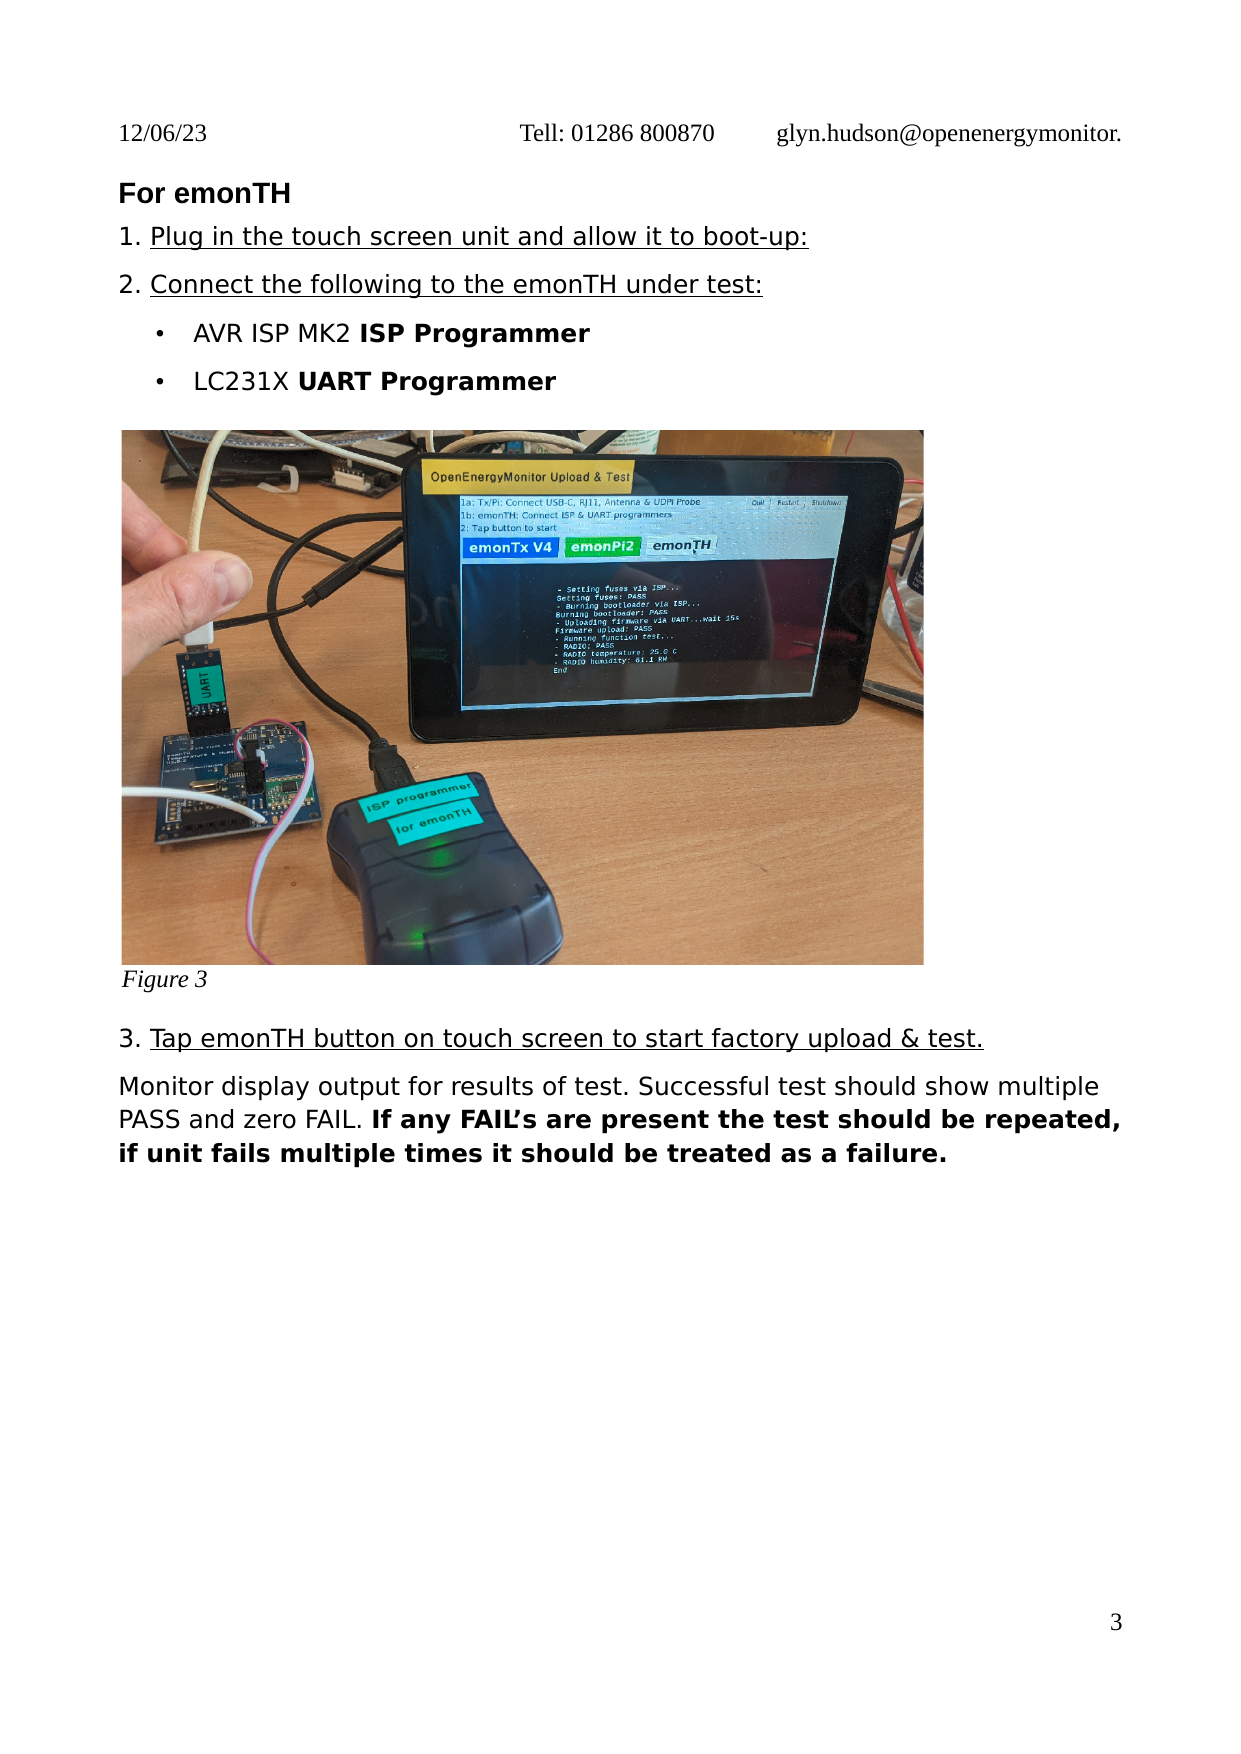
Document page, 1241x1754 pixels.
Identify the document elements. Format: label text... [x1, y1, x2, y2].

text Figure 3 [122, 965, 923, 993]
list AVR ISP MK2 ISP Programmer [156, 319, 1122, 348]
picture [121, 430, 924, 965]
text 2. Connect the following to the emonTH under test: [118, 271, 1122, 300]
list LC231X UART Programmer [156, 367, 1122, 396]
text 1. Plug in the touch screen unit and allow it to boot-up: [118, 223, 1122, 252]
text Monitor display output for results of test. Successful test should show multiple PASS and zero FAIL. If any FAIL’s are present the test should be repeated, if unit fails multiple times it should be treated as a failure. [118, 1072, 1122, 1168]
text 3. Tap emonTH button on touch screen to start factory upload & test. [118, 559, 1122, 1053]
subtitle For emonTH [118, 176, 1122, 210]
